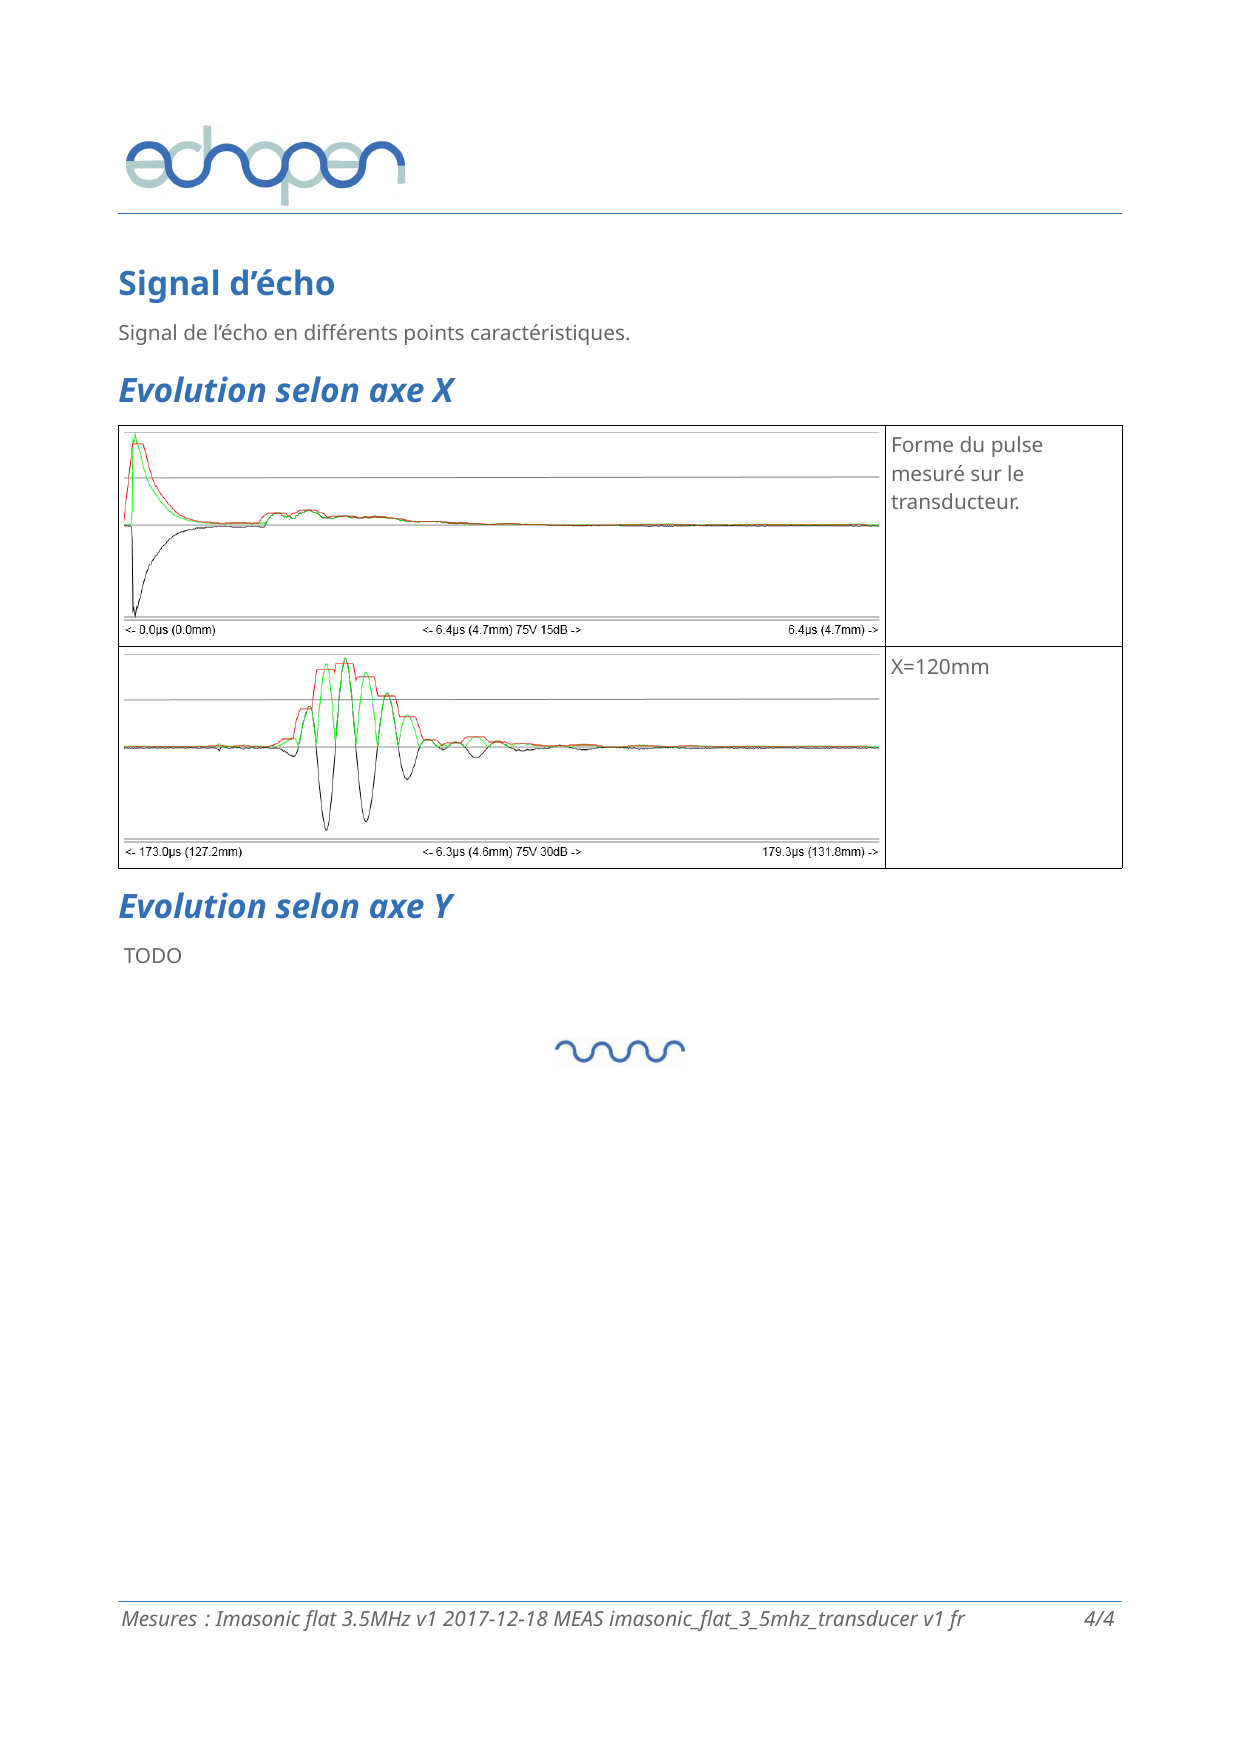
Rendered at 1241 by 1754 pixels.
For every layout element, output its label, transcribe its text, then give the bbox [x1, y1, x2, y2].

table_header [119, 426, 885, 646]
picture [123, 652, 880, 863]
table_cell [119, 647, 885, 868]
subtitle Evolution selon axe Y [118, 883, 1122, 928]
picture [123, 123, 407, 208]
subtitle Evolution selon axe X [118, 366, 1122, 412]
subtitle Signal d’écho [118, 259, 1122, 305]
table_header Forme du pulse mesuré sur le transducteur. [886, 426, 1122, 646]
text TODO [118, 941, 1122, 969]
picture [123, 430, 880, 641]
picture [553, 1038, 687, 1067]
text Signal de l’écho en différents points caractéristiques. [118, 318, 1122, 346]
table_cell X=120mm [886, 647, 1122, 868]
